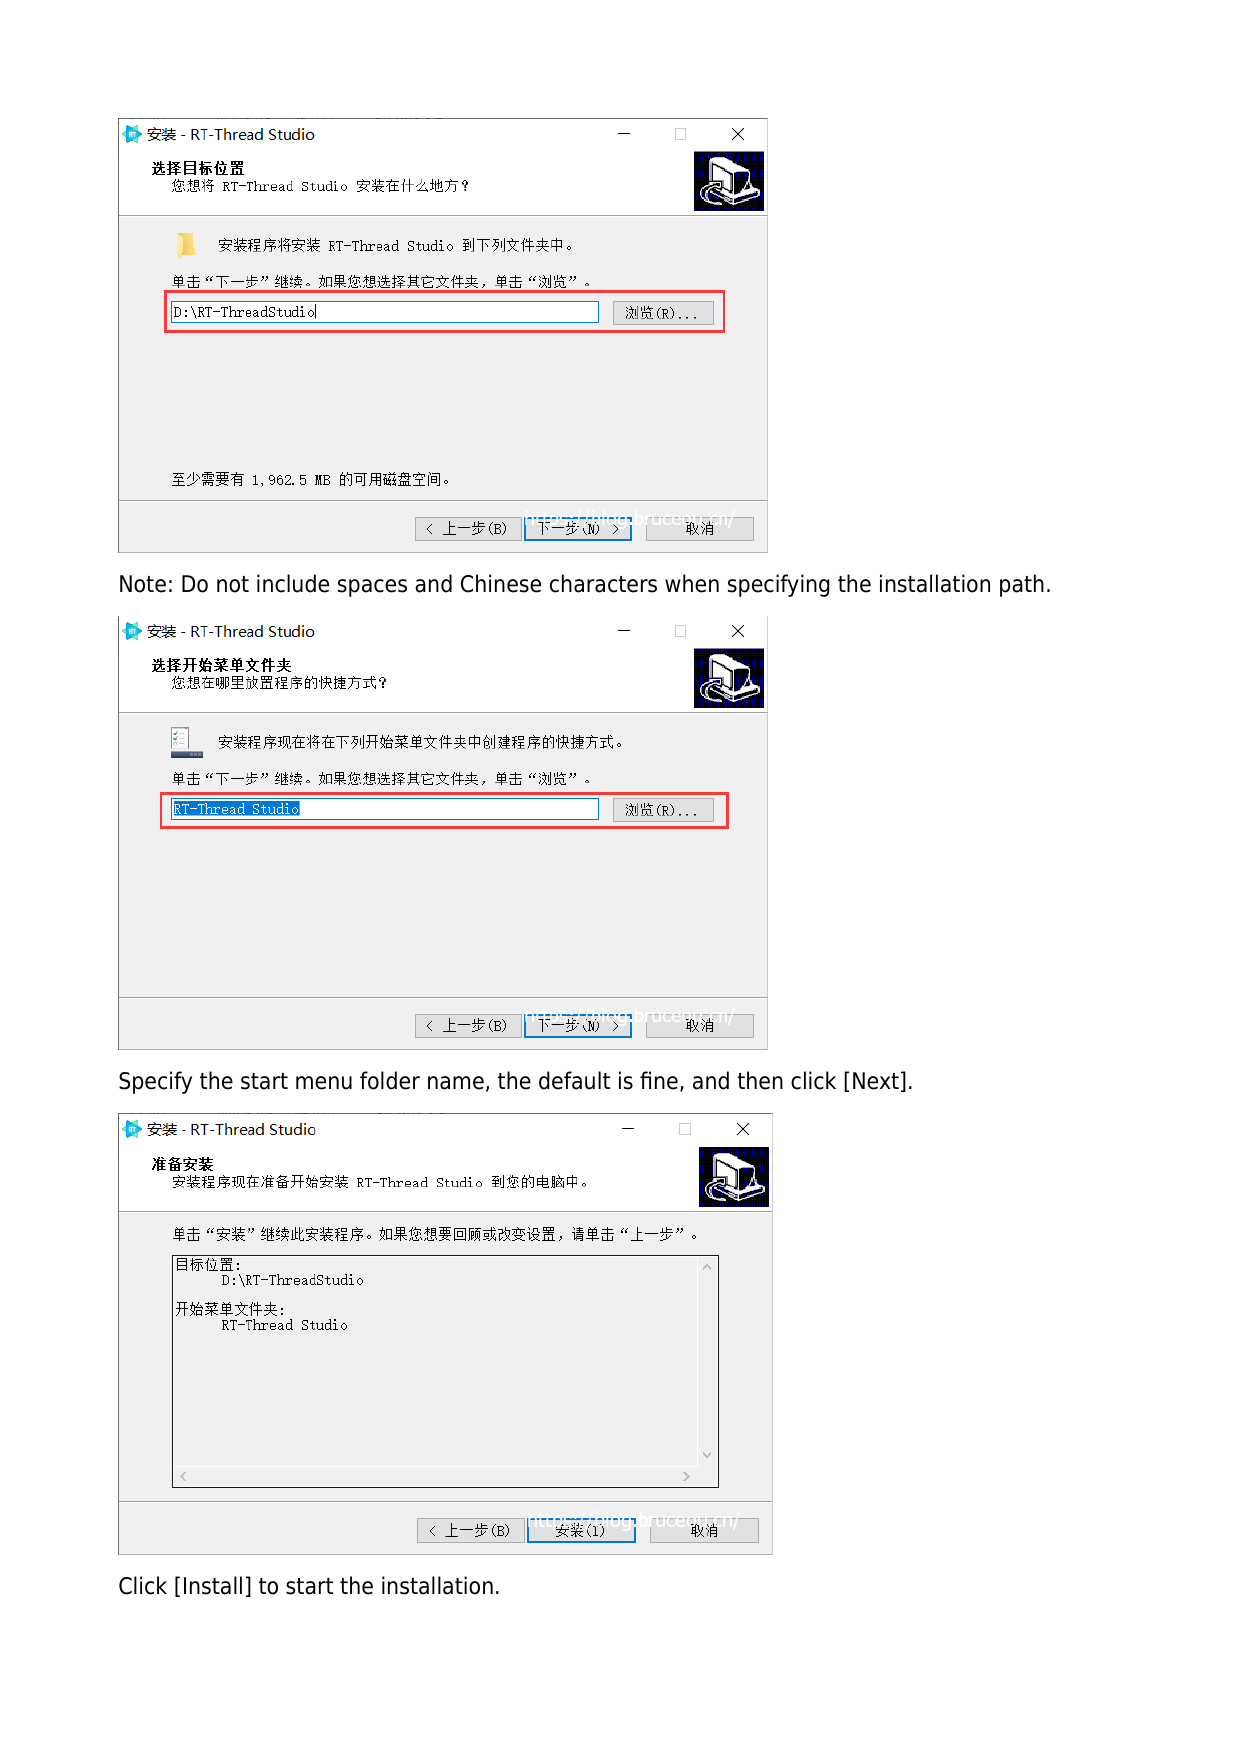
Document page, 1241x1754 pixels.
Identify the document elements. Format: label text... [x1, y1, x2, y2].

text Note: Do not include spaces and Chinese characters when specifying the installation path. [118, 571, 1122, 597]
picture [118, 118, 768, 553]
text Click [Install] to start the installation. [118, 1573, 1122, 1600]
text Specify the start menu folder name, the default is fine, and then click [Next]. [118, 1068, 1122, 1095]
picture [118, 1113, 773, 1555]
picture [118, 616, 768, 1050]
